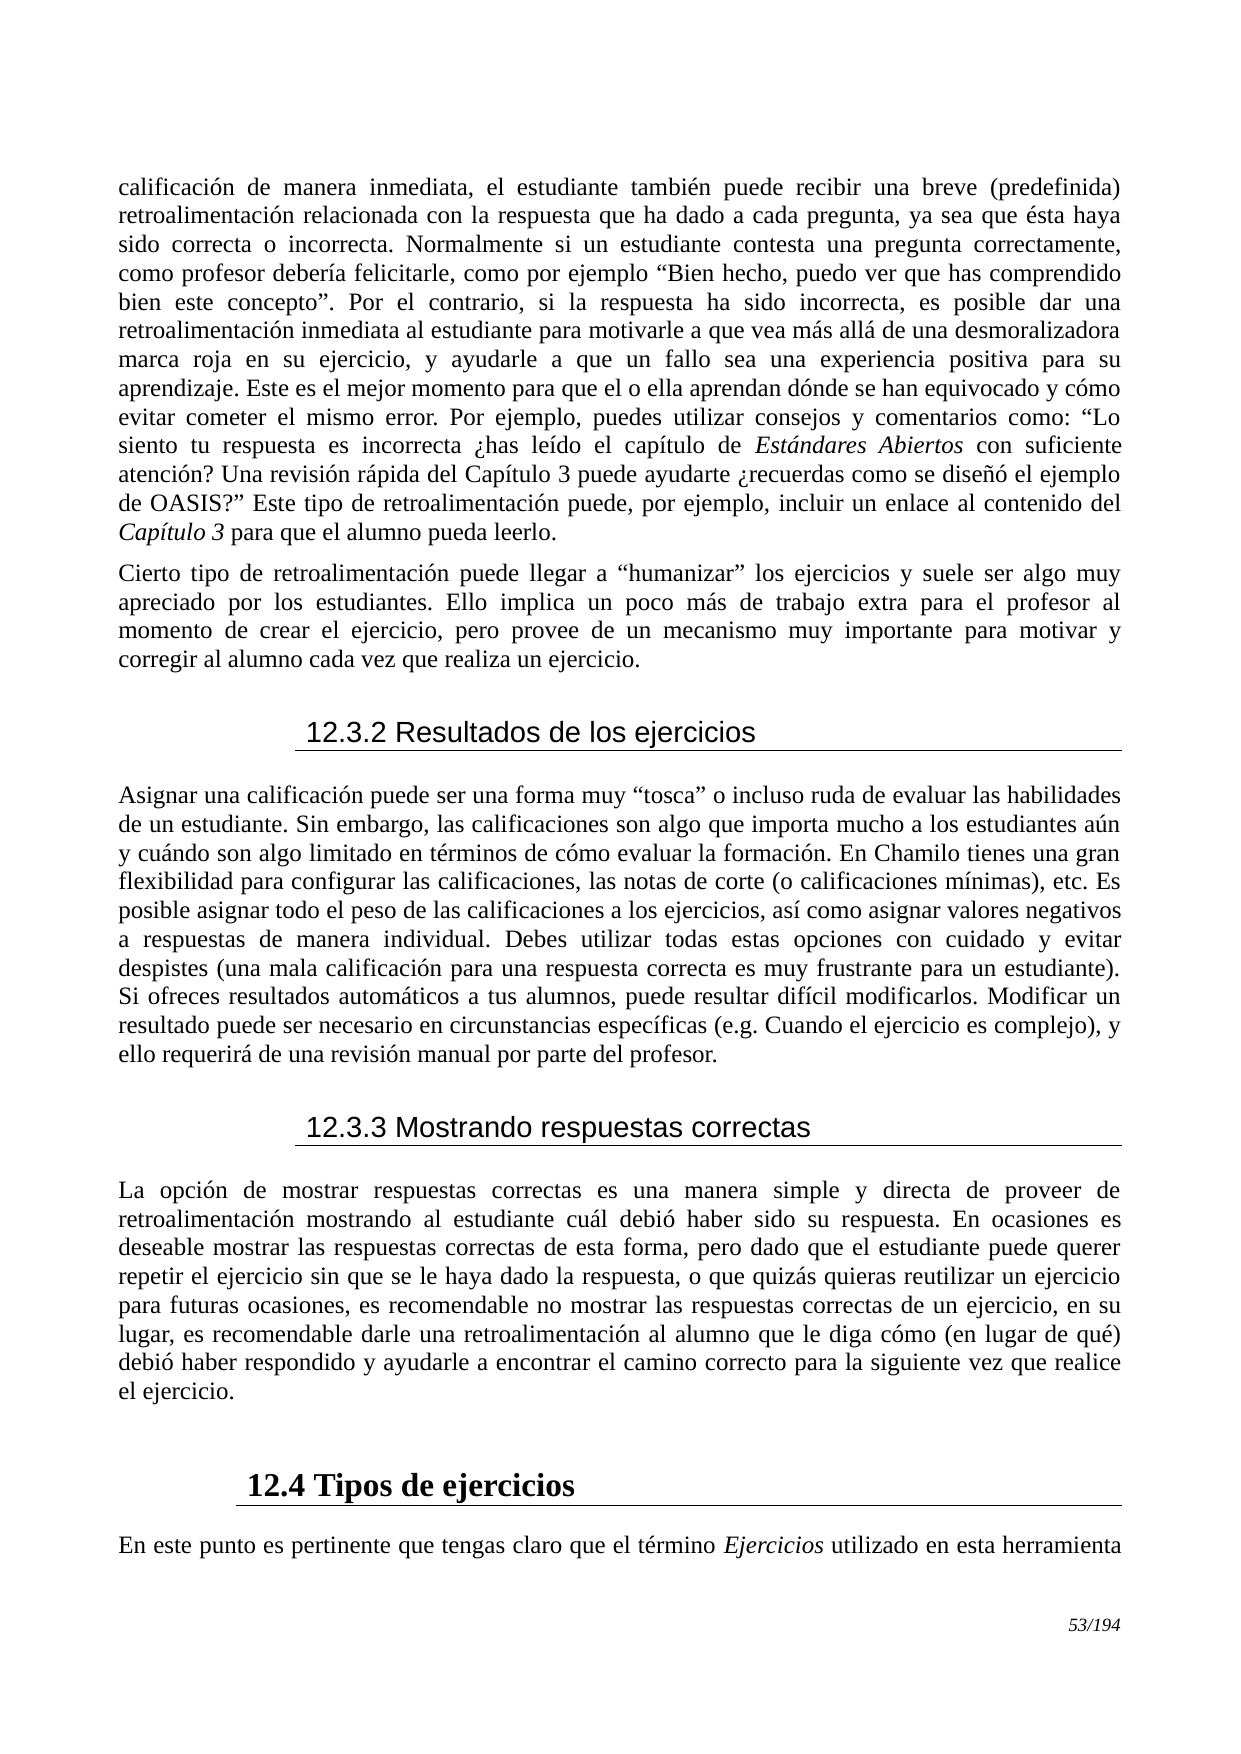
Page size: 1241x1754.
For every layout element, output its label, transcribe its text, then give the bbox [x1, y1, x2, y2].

subtitle Tipos de ejercicios [236, 1465, 1122, 1505]
text calificación de manera inmediata, el estudiante también puede recibir una breve (predefinida) retroalimentación relacionada con la respuesta que ha dado a cada pregunta, ya sea que ésta haya sido correcta o incorrecta. Normalmente si un estudiante contesta una pregunta correctamente, como profesor debería felicitarle, como por ejemplo “Bien hecho, puedo ver que has comprendido bien este concepto”. Por el contrario, si la respuesta ha sido incorrecta, es posible dar una retroalimentación inmediata al estudiante para motivarle a que vea más allá de una desmoralizadora marca roja en su ejercicio, y ayudarle a que un fallo sea una experiencia positiva para su aprendizaje. Este es el mejor momento para que el o ella aprendan dónde se han equivocado y cómo evitar cometer el mismo error. Por ejemplo, puedes utilizar consejos y comentarios como: “Lo siento tu respuesta es incorrecta ¿has leído el capítulo de Estándares Abiertos con suficiente atención? Una revisión rápida del Capítulo 3 puede ayudarte ¿recuerdas como se diseñó el ejemplo de OASIS?” Este tipo de retroalimentación puede, por ejemplo, incluir un enlace al contenido del Capítulo 3 para que el alumno pueda leerlo. [118, 172, 1122, 545]
text La opción de mostrar respuestas correctas es una manera simple y directa de proveer de retroalimentación mostrando al estudiante cuál debió haber sido su respuesta. En ocasiones es deseable mostrar las respuestas correctas de esta forma, pero dado que el estudiante puede querer repetir el ejercicio sin que se le haya dado la respuesta, o que quizás quieras reutilizar un ejercicio para futuras ocasiones, es recomendable no mostrar las respuestas correctas de un ejercicio, en su lugar, es recomendable darle una retroalimentación al alumno que le diga cómo (en lugar de qué) debió haber respondido y ayudarle a encontrar el camino correcto para la siguiente vez que realice el ejercicio. [118, 1175, 1122, 1405]
subtitle Resultados de los ejercicios [295, 715, 1122, 750]
subtitle Mostrando respuestas correctas [295, 1109, 1122, 1145]
text Asignar una calificación puede ser una forma muy “tosca” o incluso ruda de evaluar las habilidades de un estudiante. Sin embargo, las calificaciones son algo que importa mucho a los estudiantes aún y cuándo son algo limitado en términos de cómo evaluar la formación. En Chamilo tienes una gran flexibilidad para configurar las calificaciones, las notas de corte (o calificaciones mínimas), etc. Es posible asignar todo el peso de las calificaciones a los ejercicios, así como asignar valores negativos a respuestas de manera individual. Debes utilizar todas estas opciones con cuidado y evitar despistes (una mala calificación para una respuesta correcta es muy frustrante para un estudiante). Si ofreces resultados automáticos a tus alumnos, puede resultar difícil modificarlos. Modificar un resultado puede ser necesario en circunstancias específicas (e.g. Cuando el ejercicio es complejo), y ello requerirá de una revisión manual por parte del profesor. [118, 780, 1122, 1068]
text Cierto tipo de retroalimentación puede llegar a “humanizar” los ejercicios y suele ser algo muy apreciado por los estudiantes. Ello implica un poco más de trabajo extra para el profesor al momento de crear el ejercicio, pero provee de un mecanismo muy importante para motivar y corregir al alumno cada vez que realiza un ejercicio. [118, 558, 1122, 673]
text En este punto es pertinente que tengas claro que el término Ejercicios utilizado en esta herramienta [118, 1531, 1122, 1559]
